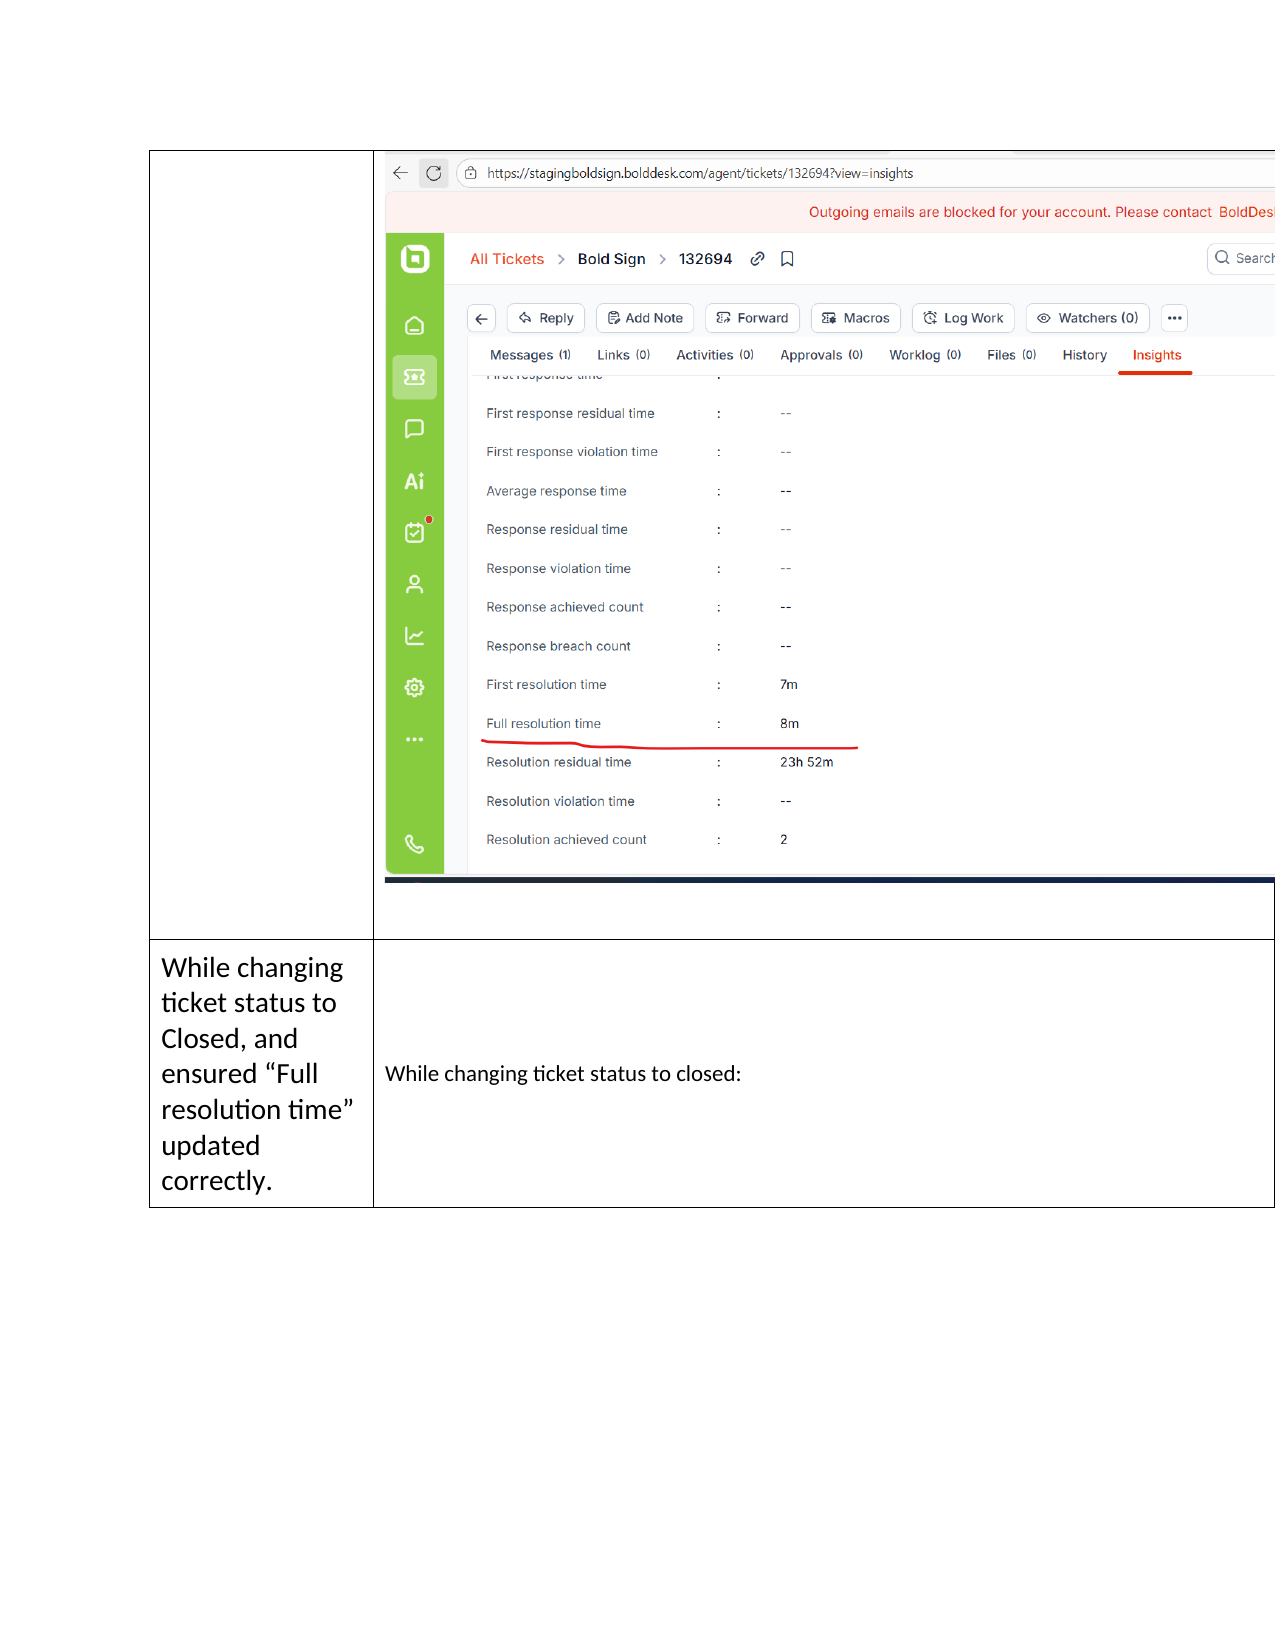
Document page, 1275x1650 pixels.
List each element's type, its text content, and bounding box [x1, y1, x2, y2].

table_cell [150, 151, 373, 938]
table_cell While changing ticket status to closed: [374, 940, 1274, 1207]
table_cell [374, 151, 1274, 938]
table_cell While changing ticket status to Closed, and ensured “Full resolution time” updated correctly. [150, 940, 373, 1207]
